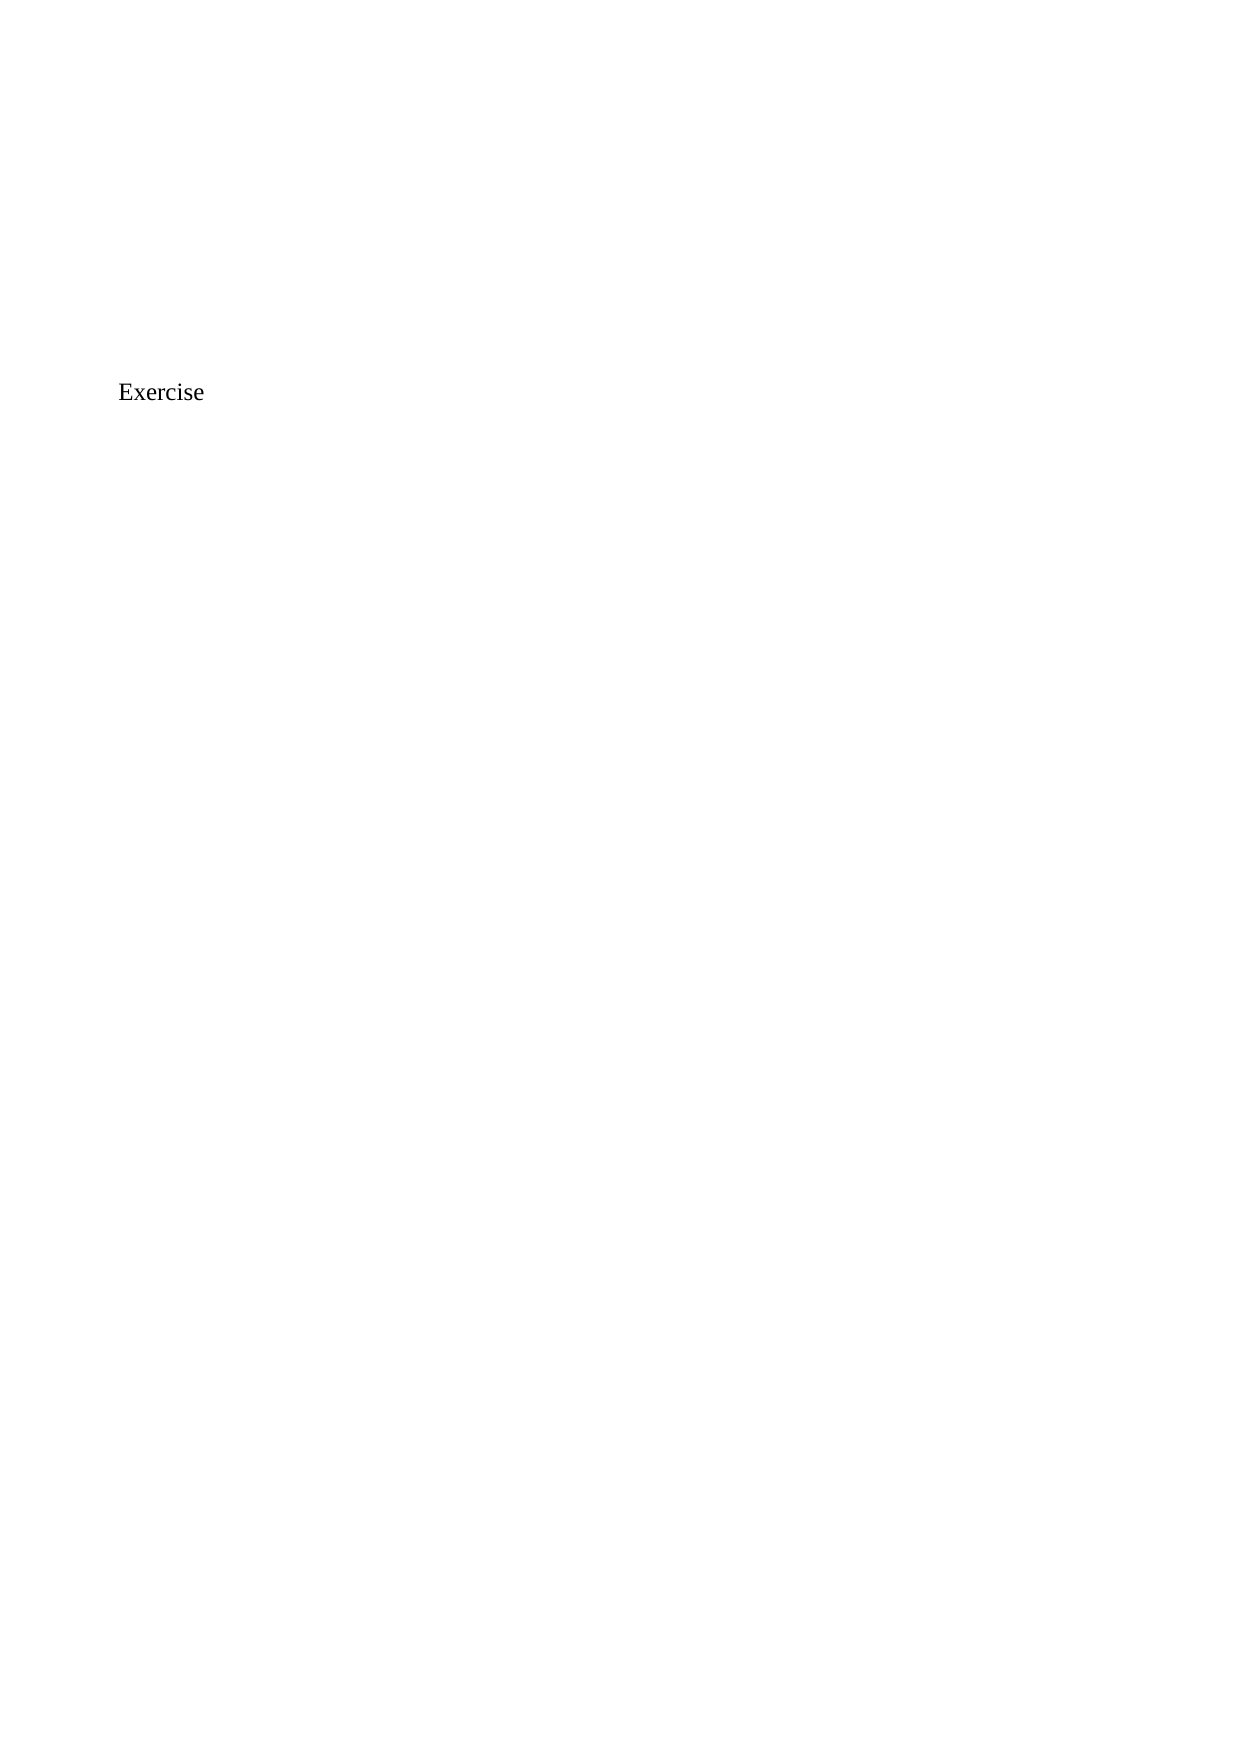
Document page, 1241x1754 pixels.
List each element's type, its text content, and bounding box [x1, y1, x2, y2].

text Exercise [118, 377, 1122, 406]
